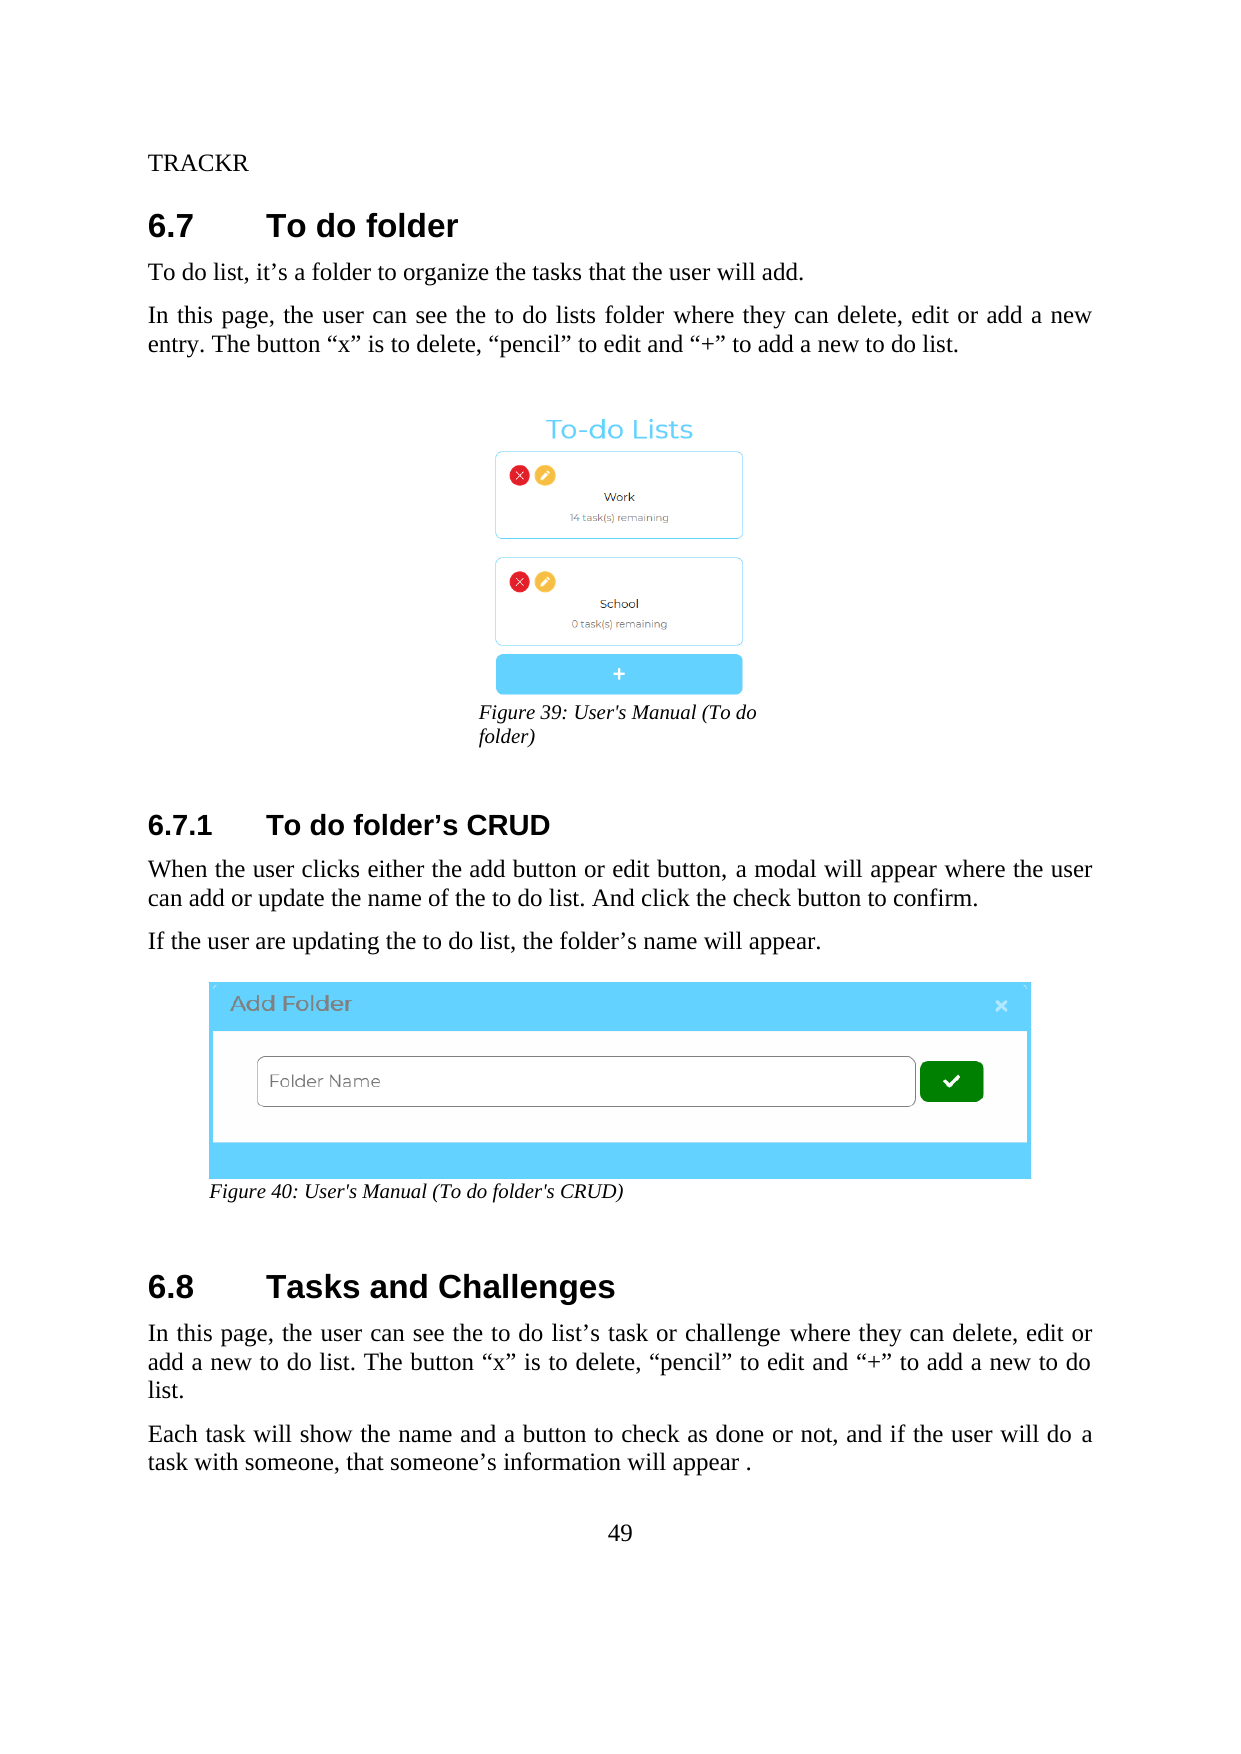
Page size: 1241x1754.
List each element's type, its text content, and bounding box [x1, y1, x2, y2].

subtitle To do folder [148, 206, 1093, 244]
text Each task will show the name and a button to check as done or not, and if the user will do a task with someone, that someone’s information will appear . [148, 1419, 1093, 1476]
subtitle Tasks and Challenges [148, 1267, 1093, 1305]
picture [478, 399, 762, 700]
text In this page, the user can see the to do lists folder where they can delete, edit or add a new entry. The button “x” is to delete, “pencil” to edit and “+” to add a new to do list. [148, 300, 1093, 358]
text In this page, the user can see the to do list’s task or challenge where they can delete, edit or add a new to do list. The button “x” is to delete, “pencil” to edit and “+” to add a new to do list. [148, 1318, 1093, 1404]
text If the user are updating the to do list, the folder’s name will appear. [148, 926, 1093, 955]
text Figure 40: User's Manual (To do folder's CRUD) [209, 1179, 1031, 1203]
text When the user clicks either the add button or edit button, a modal will appear where the user can add or update the name of the to do list. And click the check button to confirm. [148, 854, 1093, 912]
text Figure 39: User's Manual (To do folder) [478, 700, 762, 748]
subtitle To do folder’s CRUD [148, 808, 1093, 842]
picture [209, 982, 1032, 1179]
text To do list, it’s a folder to organize the tasks that the user will add. [148, 257, 1093, 286]
